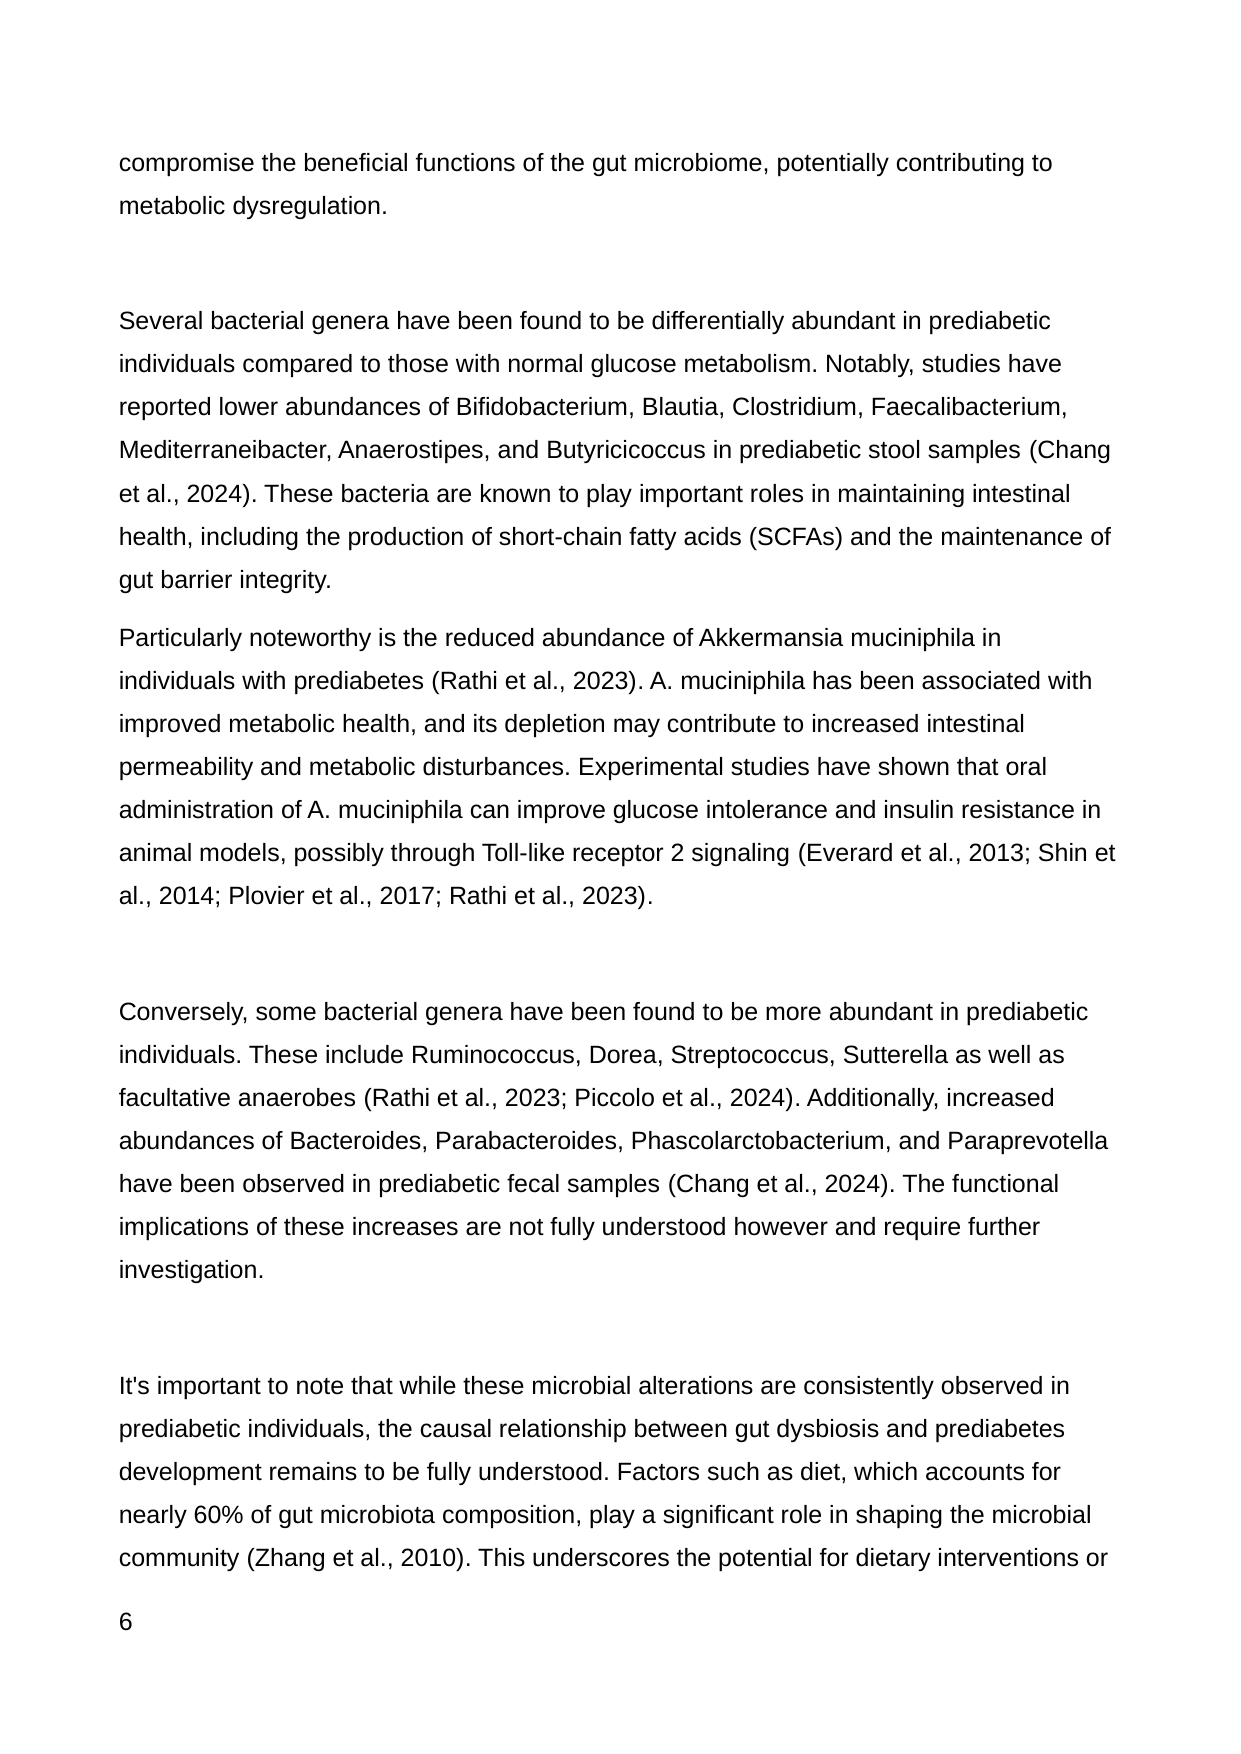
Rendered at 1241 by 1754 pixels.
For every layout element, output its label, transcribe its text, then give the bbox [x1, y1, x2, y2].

text compromise the beneficial functions of the gut microbiome, potentially contributing to metabolic dysregulation. [118, 148, 1122, 219]
text Conversely, some bacterial genera have been found to be more abundant in prediabetic individuals. These include Ruminococcus, Dorea, Streptococcus, Sutterella as well as facultative anaerobes (Rathi et al., 2023; Piccolo et al., 2024). Additionally, increased abundances of Bacteroides, Parabacteroides, Phascolarctobacterium, and Paraprevotella have been observed in prediabetic fecal samples (Chang et al., 2024). The functional implications of these increases are not fully understood however and require further investigation. [118, 997, 1122, 1284]
text It's important to note that while these microbial alterations are consistently observed in prediabetic individuals, the causal relationship between gut dysbiosis and prediabetes development remains to be fully understood. Factors such as diet, which accounts for nearly 60% of gut microbiota composition, play a significant role in shaping the microbial community (Zhang et al., 2010). This underscores the potential for dietary interventions or [118, 1371, 1122, 1572]
text Particularly noteworthy is the reduced abundance of Akkermansia muciniphila in individuals with prediabetes (Rathi et al., 2023). A. muciniphila has been associated with improved metabolic health, and its depletion may contribute to increased intestinal permeability and metabolic disturbances. Experimental studies have shown that oral administration of A. muciniphila can improve glucose intolerance and insulin resistance in animal models, possibly through Toll-like receptor 2 signaling (Everard et al., 2013; Shin et al., 2014; Plovier et al., 2017; Rathi et al., 2023). [118, 623, 1122, 910]
text Several bacterial genera have been found to be differentially abundant in prediabetic individuals compared to those with normal glucose metabolism. Notably, studies have reported lower abundances of Bifidobacterium, Blautia, Clostridium, Faecalibacterium, Mediterraneibacter, Anaerostipes, and Butyricicoccus in prediabetic stool samples (Chang et al., 2024). These bacteria are known to play important roles in maintaining intestinal health, including the production of short-chain fatty acids (SCFAs) and the maintenance of gut barrier integrity. [118, 306, 1122, 594]
